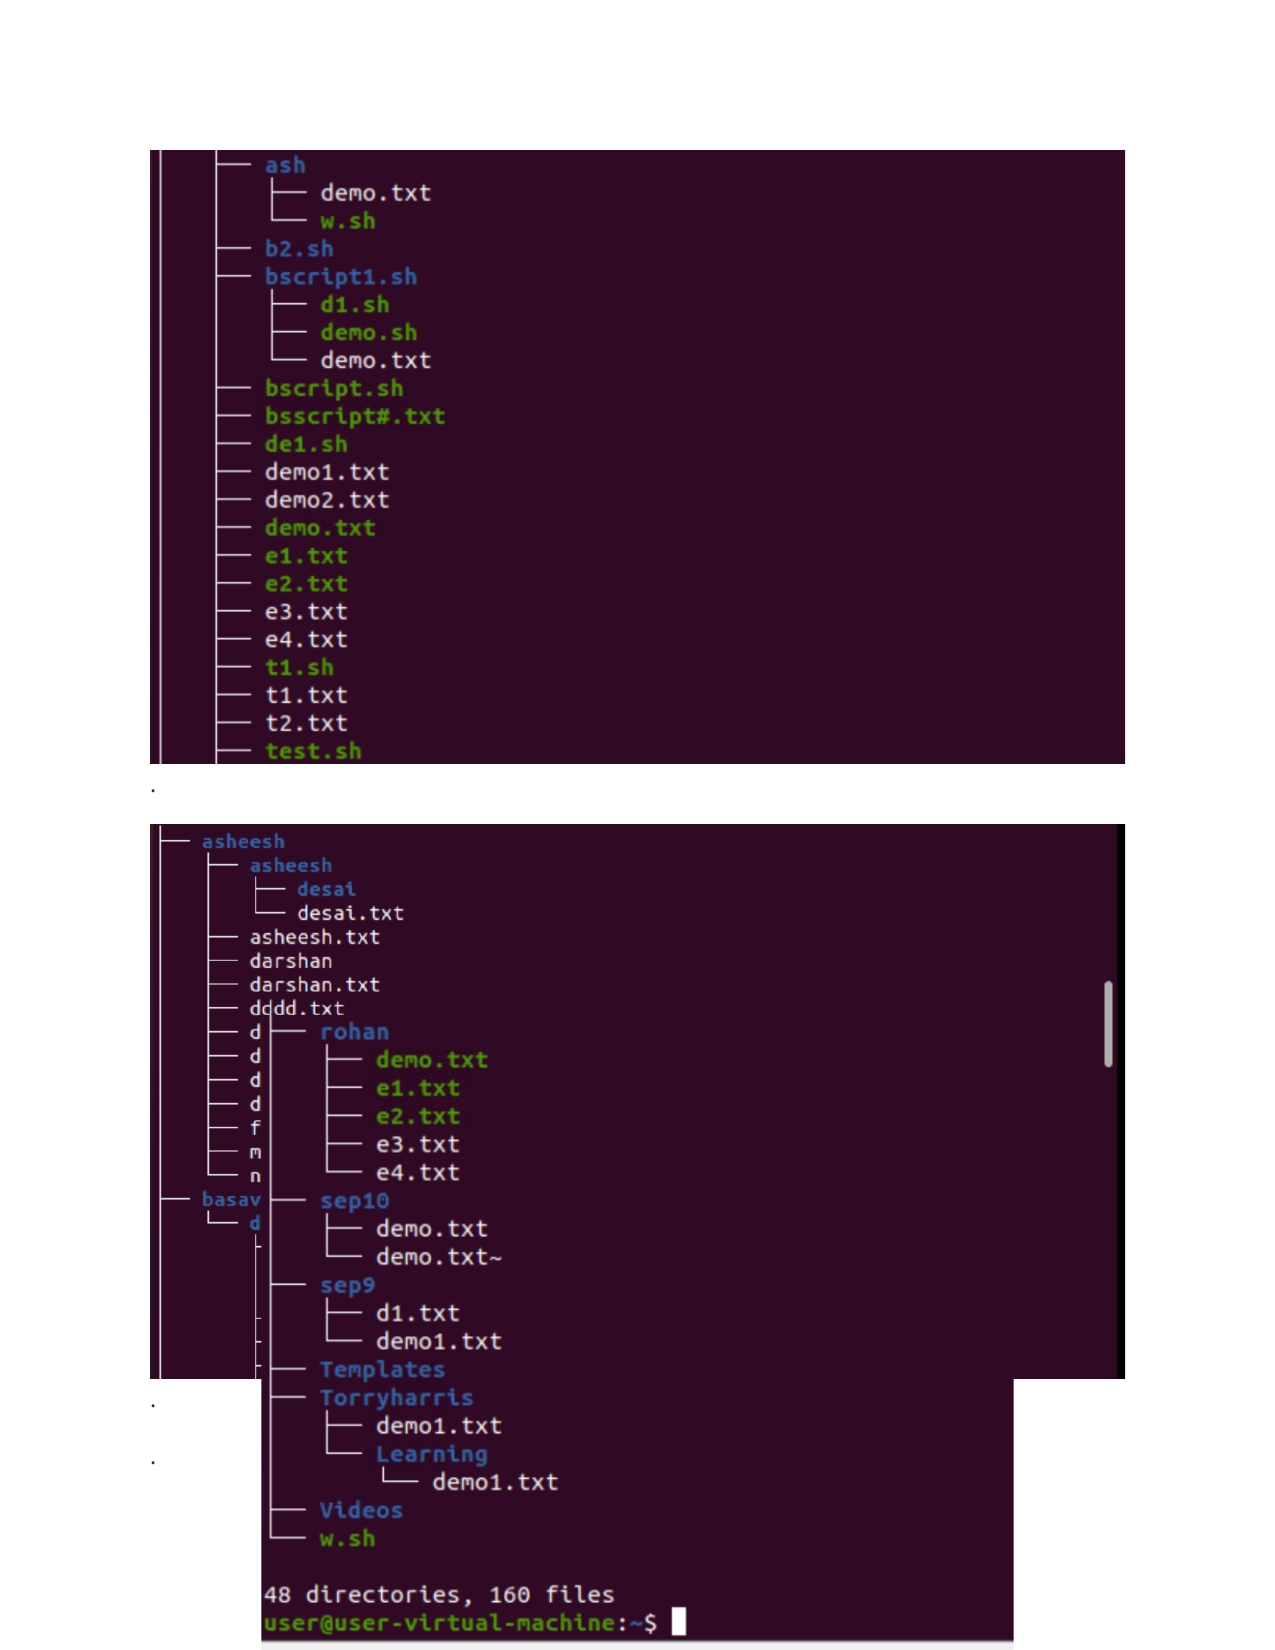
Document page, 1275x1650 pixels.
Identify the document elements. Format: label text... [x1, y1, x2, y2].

text [1014, 1379, 1125, 1414]
text [1014, 1440, 1125, 1471]
picture [150, 150, 1125, 764]
picture [150, 824, 1125, 1650]
text . [150, 764, 1125, 799]
text . [150, 1379, 261, 1414]
text . [150, 1440, 261, 1471]
